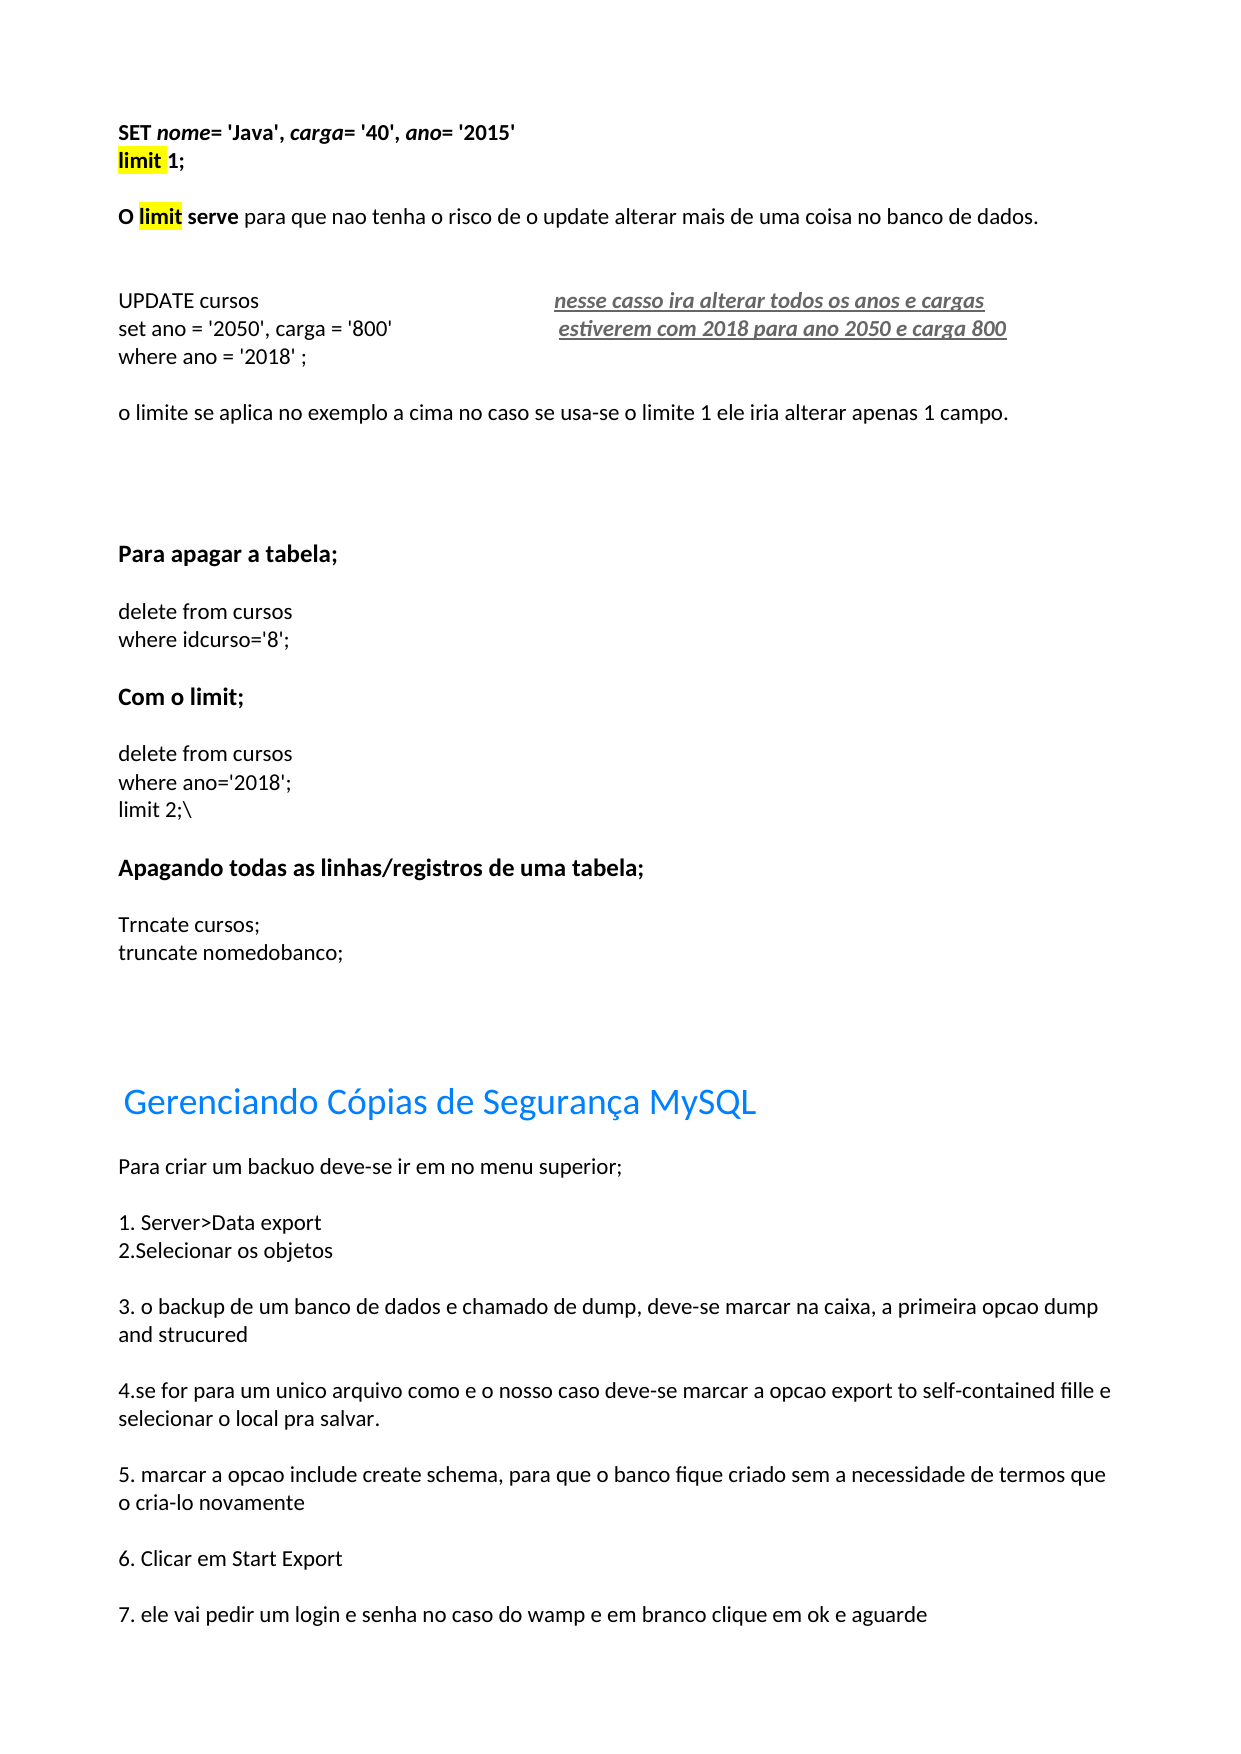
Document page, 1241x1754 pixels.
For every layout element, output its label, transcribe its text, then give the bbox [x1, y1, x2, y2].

text Gerenciando Cópias de Segurança MySQL [118, 1078, 1122, 1124]
text Apagando todas as linhas/registros de uma tabela; [118, 852, 1122, 882]
text SET nome= 'Java', carga= '40', ano= '2015' [118, 118, 1122, 146]
text O limit serve para que nao tenha o risco de o update alterar mais de uma coisa no banco de dados. [118, 202, 1122, 230]
text delete from cursos [118, 739, 1122, 768]
text Com o limit; [118, 681, 1122, 712]
text limit 2;\ [118, 796, 1122, 824]
text truncate nomedobanco; [118, 938, 1122, 966]
text limit 1; [118, 146, 1122, 174]
text 3. o backup de um banco de dados e chamado de dump, deve-se marcar na caixa, a primeira opcao dump and strucured [118, 1292, 1122, 1348]
text where idcurso='8'; [118, 625, 1122, 653]
text 6. Clicar em Start Export [118, 1544, 1122, 1572]
text set ano = '2050', carga = '800' estiverem com 2018 para ano 2050 e carga 800 [118, 314, 1122, 342]
text 1. Server>Data export [118, 1208, 1122, 1236]
text 5. marcar a opcao include create schema, para que o banco fique criado sem a necessidade de termos que o cria-lo novamente [118, 1460, 1122, 1516]
text where ano='2018'; [118, 768, 1122, 796]
text 2.Selecionar os objetos [118, 1236, 1122, 1264]
text delete from cursos [118, 597, 1122, 625]
text Trncate cursos; [118, 910, 1122, 938]
text where ano = '2018' ; [118, 342, 1122, 370]
text o limite se aplica no exemplo a cima no caso se usa-se o limite 1 ele iria alterar apenas 1 campo. [118, 398, 1122, 426]
text 7. ele vai pedir um login e senha no caso do wamp e em branco clique em ok e aguarde [118, 1601, 1122, 1628]
text Para criar um backuo deve-se ir em no menu superior; [118, 1152, 1122, 1180]
text UPDATE cursos nesse casso ira alterar todos os anos e cargas [118, 286, 1122, 314]
text 4.se for para um unico arquivo como e o nosso caso deve-se marcar a opcao export to self-contained fille e selecionar o local pra salvar. [118, 1376, 1122, 1432]
text Para apagar a tabela; [118, 538, 1122, 569]
